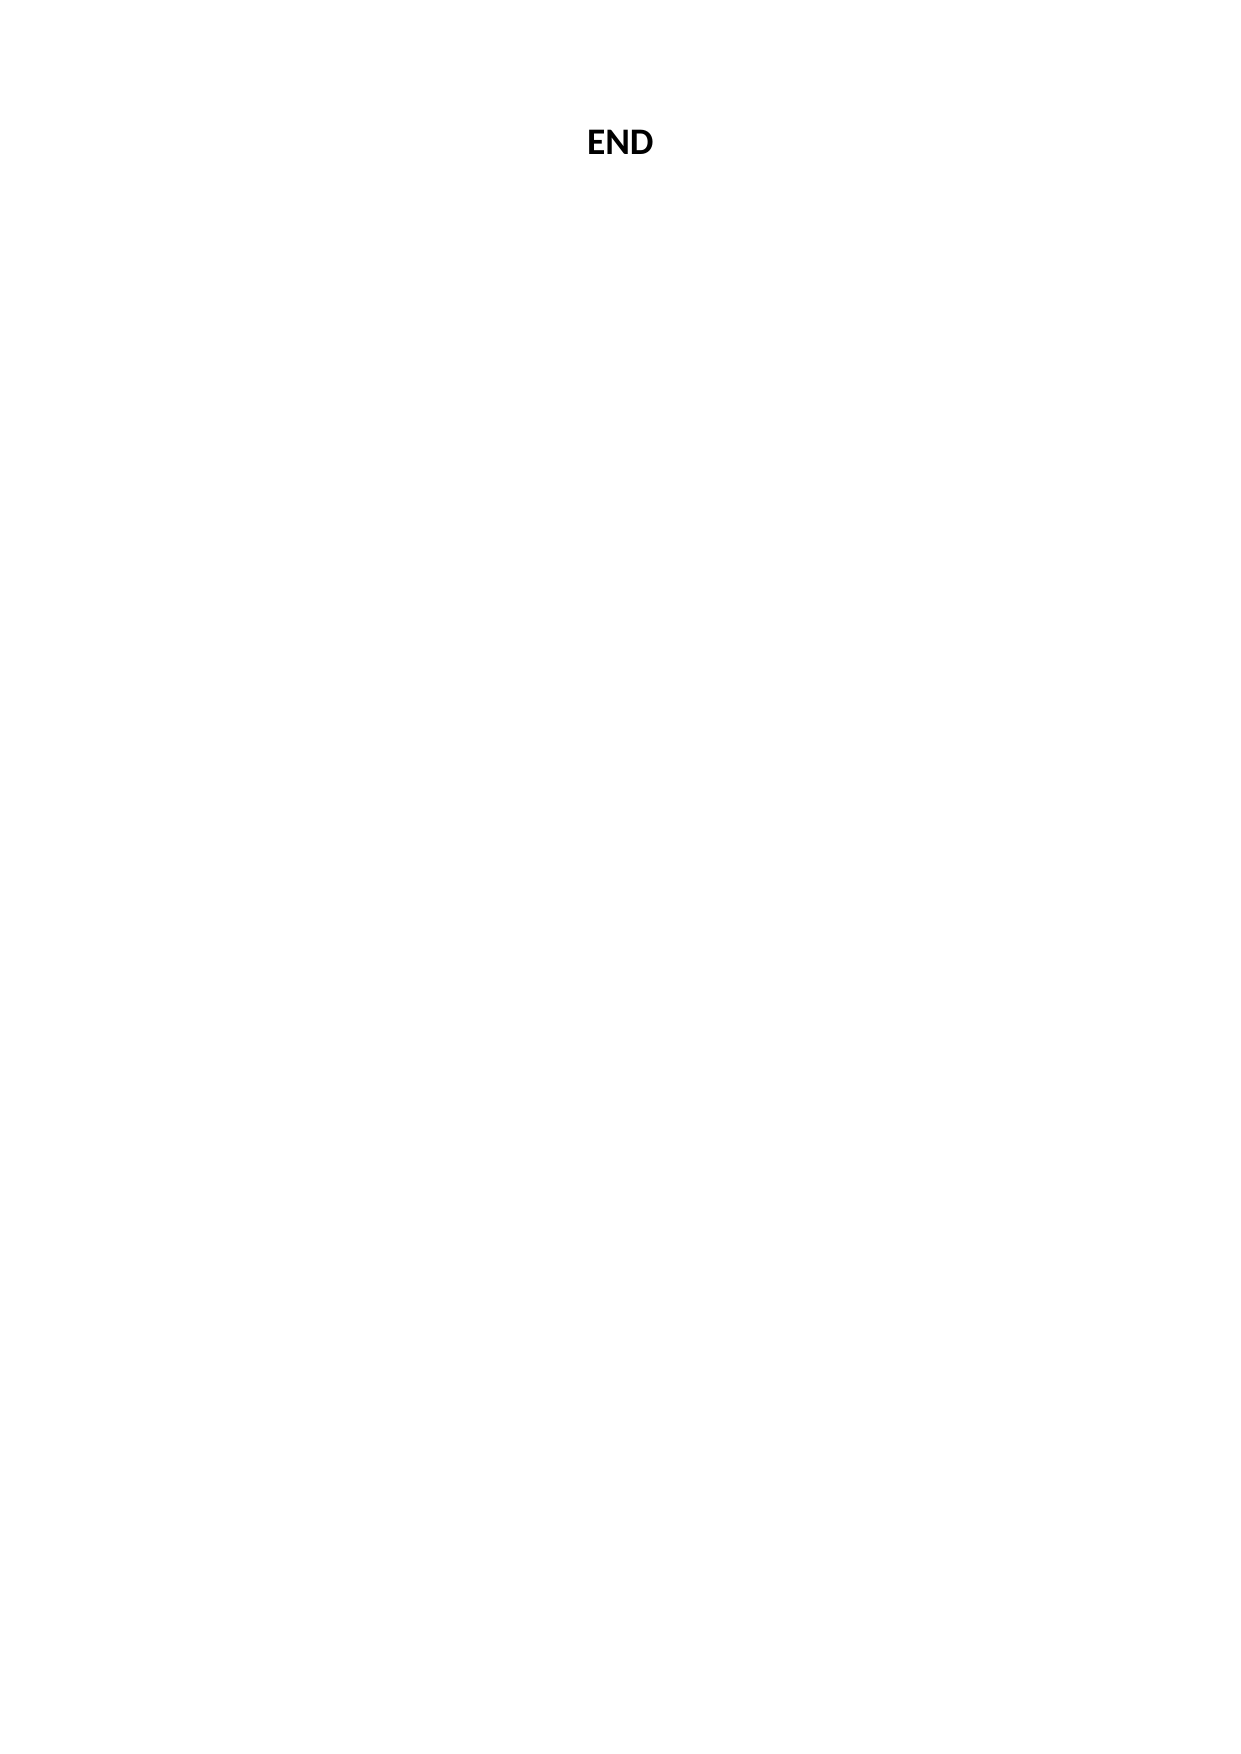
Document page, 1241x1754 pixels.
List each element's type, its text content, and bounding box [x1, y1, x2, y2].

text END [118, 118, 1122, 164]
